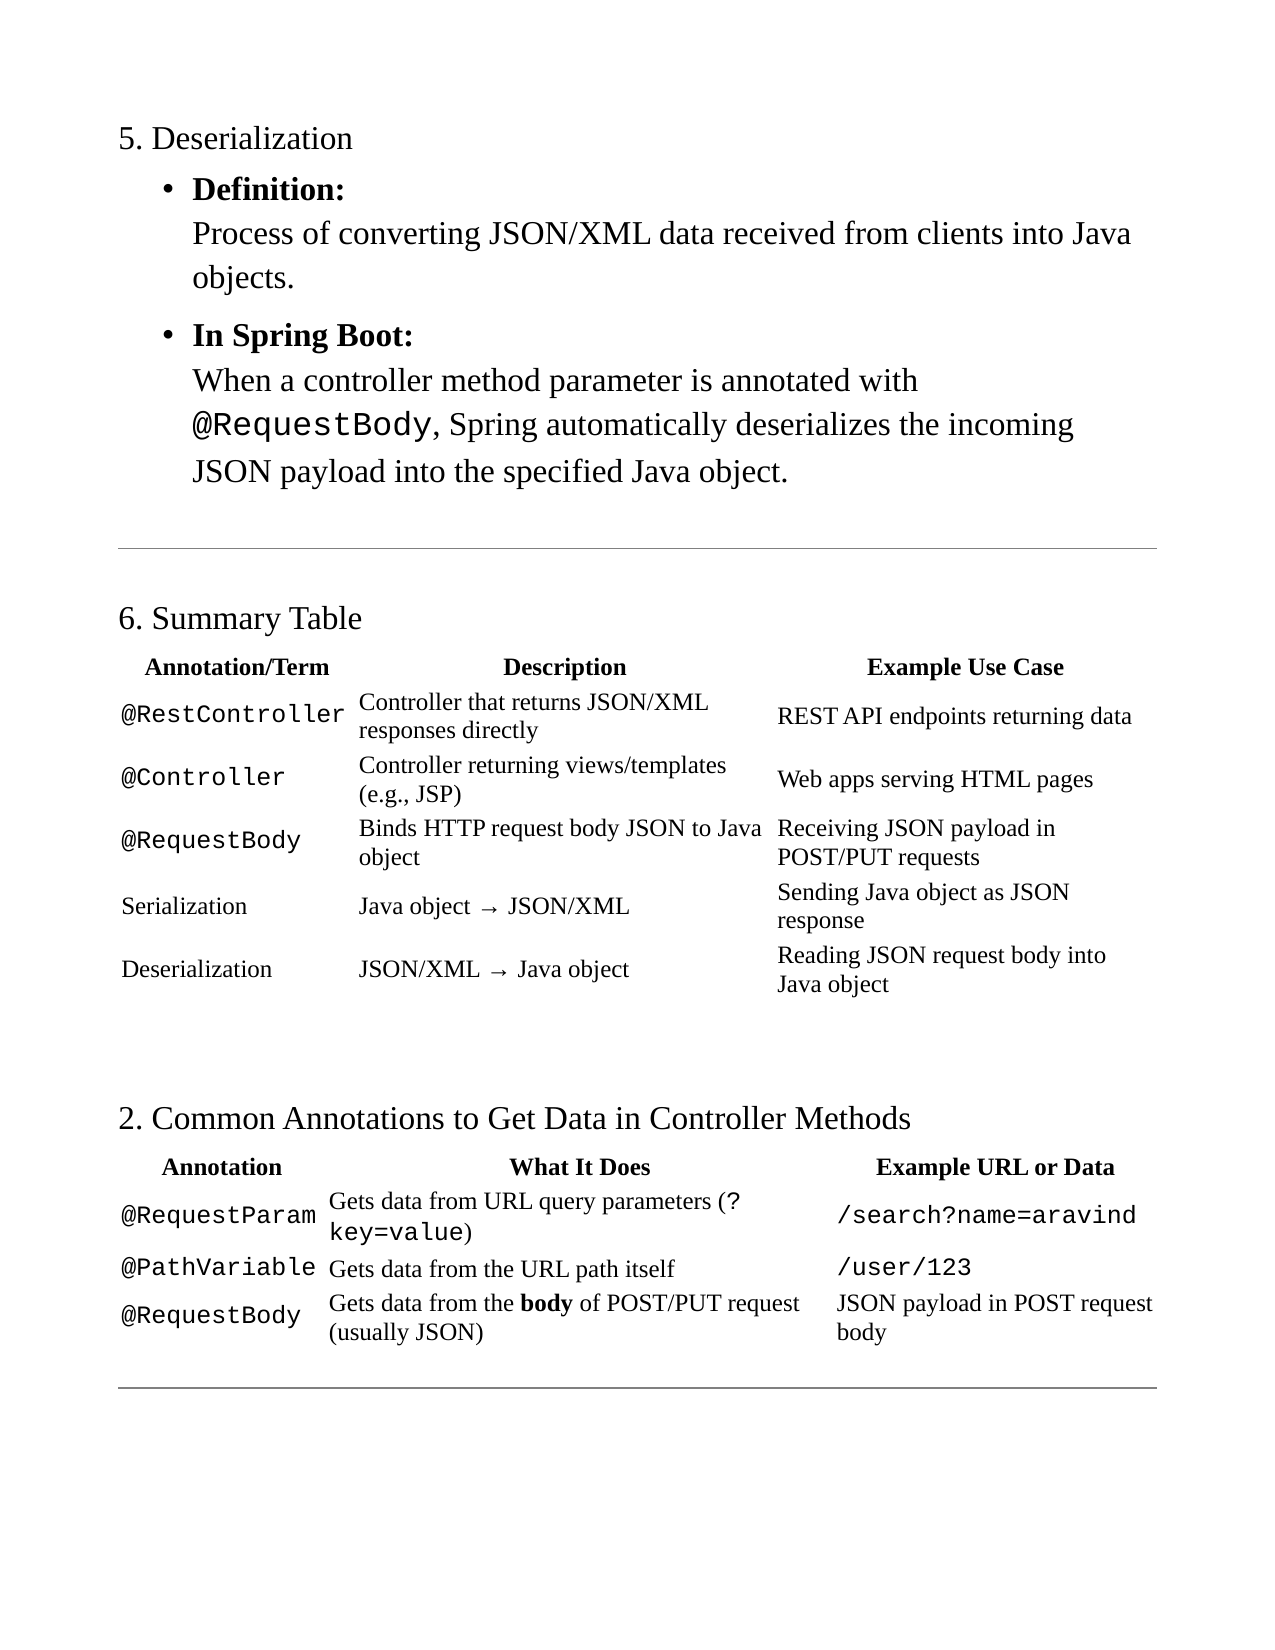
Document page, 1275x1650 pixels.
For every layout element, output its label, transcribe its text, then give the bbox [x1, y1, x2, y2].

table_cell Reading JSON request body into Java object [774, 937, 1157, 1001]
table_cell Java object → JSON/XML [356, 874, 774, 937]
list Definition: Process of converting JSON/XML data received from clients into Java objects. [162, 169, 1157, 295]
table_cell @RequestBody [118, 1286, 326, 1349]
table_cell @PathVariable [118, 1251, 326, 1286]
table_cell Gets data from URL query parameters (?key=value) [326, 1184, 834, 1251]
subtitle 2. Common Annotations to Get Data in Controller Methods [118, 1098, 1157, 1136]
table_cell JSON payload in POST request body [834, 1286, 1157, 1349]
table_cell Controller returning views/templates (e.g., JSP) [356, 747, 774, 811]
table_cell Controller that returns JSON/XML responses directly [356, 684, 774, 747]
table_cell @Controller [118, 747, 356, 811]
table_cell Gets data from the body of POST/PUT request (usually JSON) [326, 1286, 834, 1349]
table_header Description [356, 649, 774, 684]
table_cell @RestController [118, 684, 356, 747]
table_cell JSON/XML → Java object [356, 937, 774, 1001]
table_header Example Use Case [774, 649, 1157, 684]
subtitle 6. Summary Table [118, 598, 1157, 637]
table_cell Receiving JSON payload in POST/PUT requests [774, 811, 1157, 874]
table_cell Deserialization [118, 937, 356, 1001]
table_cell Web apps serving HTML pages [774, 747, 1157, 811]
table_cell /user/123 [834, 1251, 1157, 1286]
subtitle 5. Deserialization [118, 118, 1157, 156]
table_cell Gets data from the URL path itself [326, 1251, 834, 1286]
table_header Annotation [118, 1149, 326, 1183]
table_cell @RequestBody [118, 811, 356, 874]
table_header Example URL or Data [834, 1149, 1157, 1183]
table_cell REST API endpoints returning data [774, 684, 1157, 747]
list In Spring Boot: When a controller method parameter is annotated with @RequestBody, Spring automatically deserializes the incoming JSON payload into the specified Java object. [162, 316, 1157, 489]
table_cell Sending Java object as JSON response [774, 874, 1157, 937]
table_cell Serialization [118, 874, 356, 937]
table_cell @RequestParam [118, 1184, 326, 1251]
table_header Annotation/Term [118, 649, 356, 684]
table_cell /search?name=aravind [834, 1184, 1157, 1251]
table_header What It Does [326, 1149, 834, 1183]
table_cell Binds HTTP request body JSON to Java object [356, 811, 774, 874]
